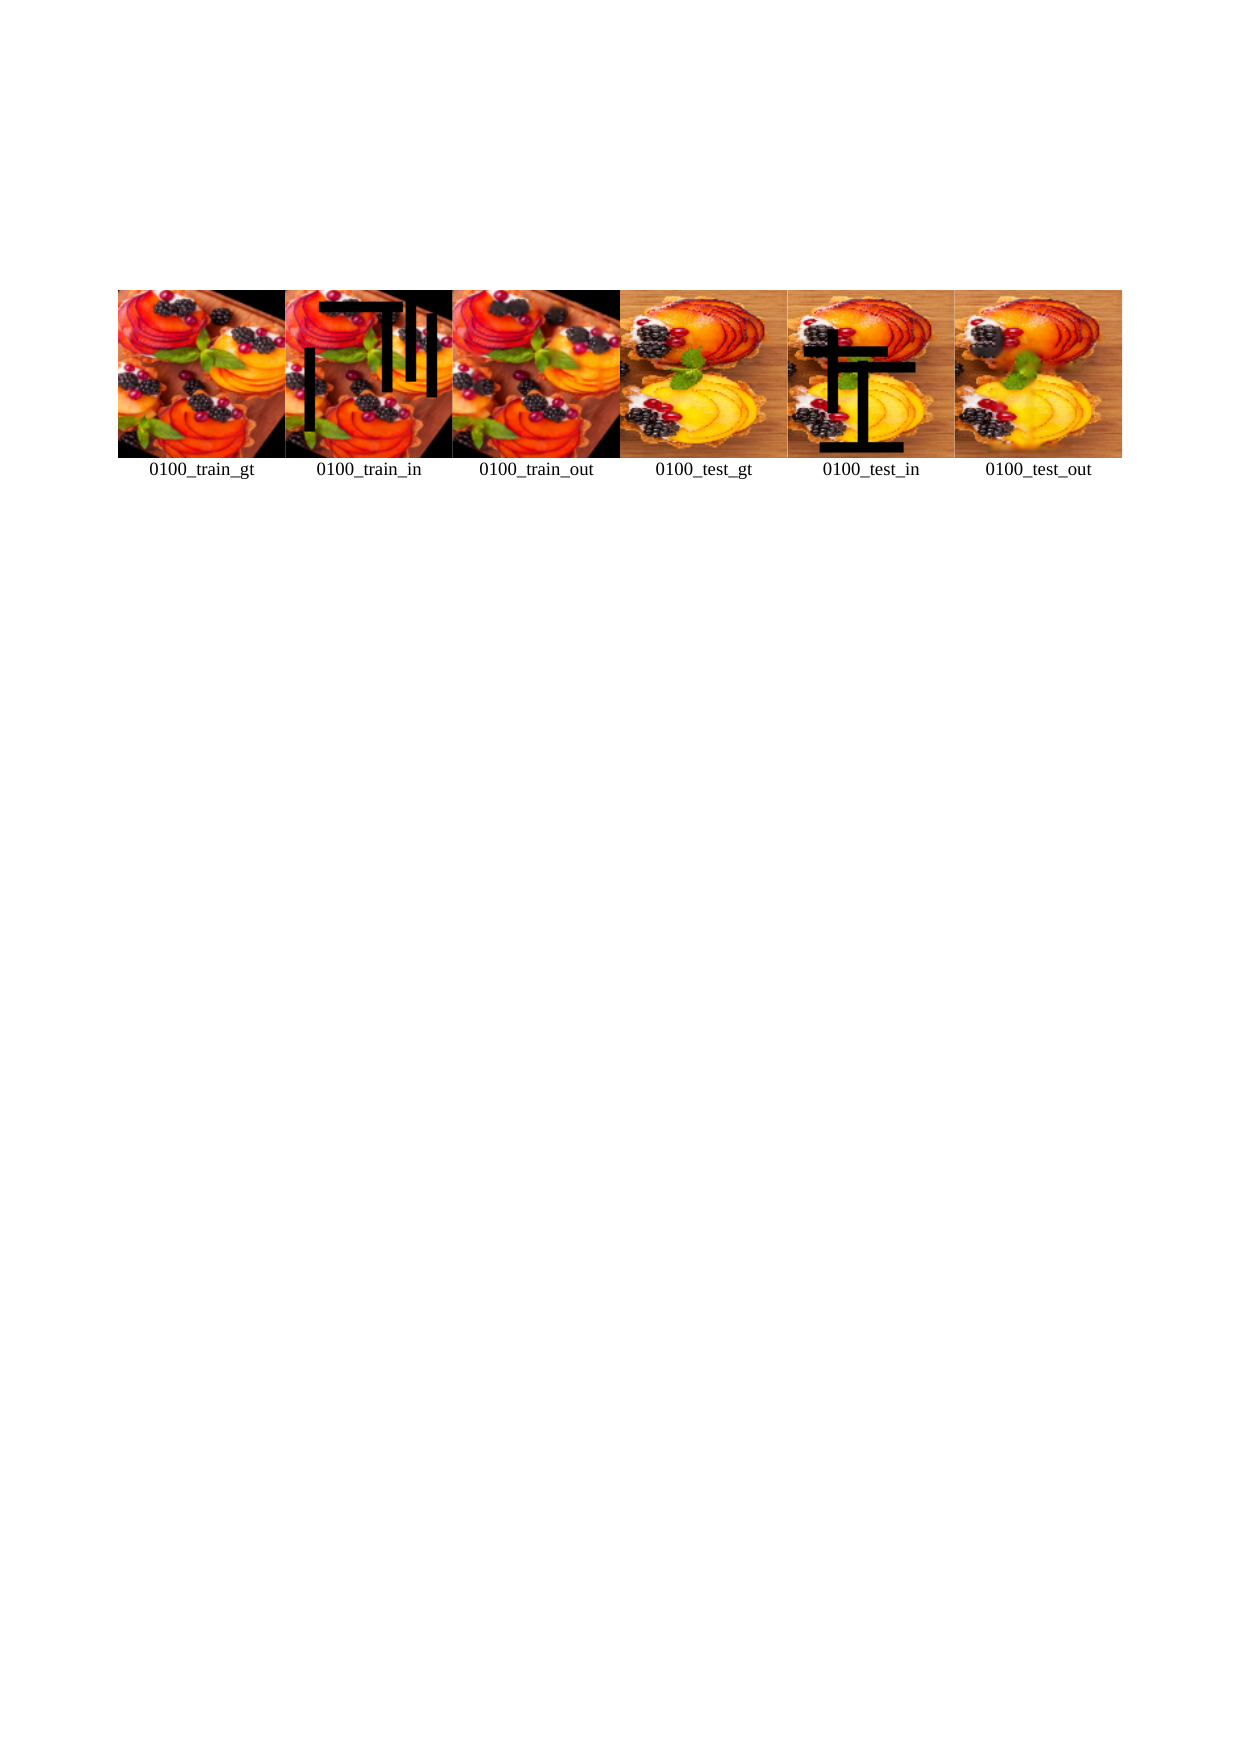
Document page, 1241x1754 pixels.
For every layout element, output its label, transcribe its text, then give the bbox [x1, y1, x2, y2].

table_header 0100_test_gt [620, 458, 787, 479]
table_header 0100_train_in [285, 458, 453, 479]
table_header 0100_train_gt [118, 458, 285, 479]
table_header 0100_train_out [453, 458, 620, 479]
picture [118, 290, 1123, 458]
table_header 0100_test_out [955, 458, 1122, 479]
table_header 0100_test_in [788, 458, 955, 479]
